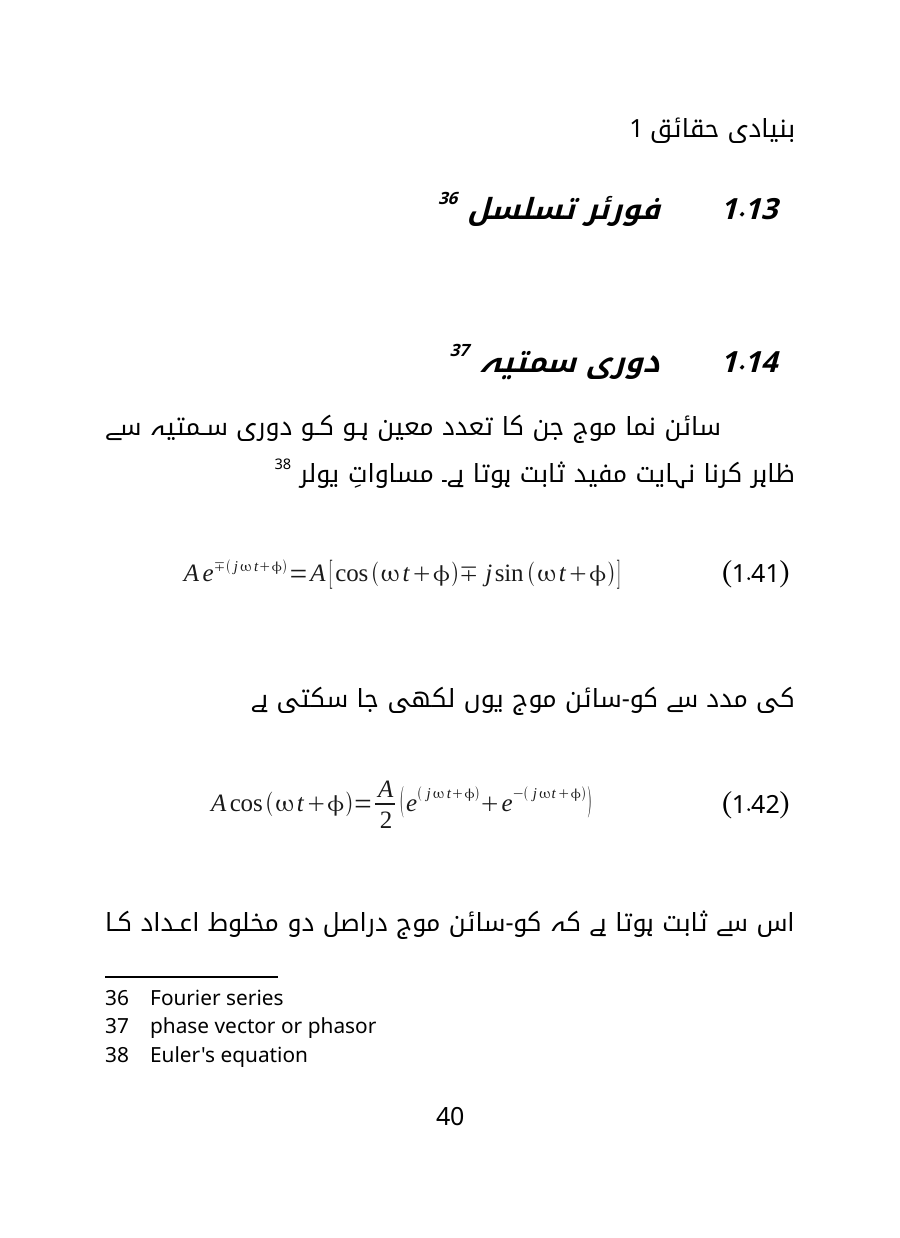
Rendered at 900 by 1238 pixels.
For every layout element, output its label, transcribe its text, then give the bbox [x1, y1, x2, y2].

list Fourier series [105, 983, 795, 1012]
text سائن نما موج جن کا تعدد معین ہو کو دوری سمتیہ سے ظاہر کرنا نہایت مفید ثابت ہوتا ہے۔ مساواتِ یولر [105, 403, 795, 498]
table_header (1.41) [689, 544, 795, 616]
text کی مدد سے کو-سائن موج یوں لکھی جا سکتی ہے [105, 676, 795, 723]
subtitle فورئر تسلسل [105, 182, 720, 238]
table_header (1.42) [688, 770, 795, 852]
list phase vector or phasor [105, 1012, 795, 1040]
subtitle دوری سمتیہ [105, 335, 720, 390]
text Euler's equation [105, 1040, 795, 1068]
text اس سے ثابت ہوتا ہے کہ کو-سائن موج دراصل دو مخلوط اعداد کا مجموعہ ہے۔ مساواتِ یولر ایک مخلوط عدد کو ظاہر کرتا ہے جس کے دو جُز ہیں۔ اس کا ایک جُز حقیقی عدد ہے اور اس کا دوسرا جُز فرضی عدد ہے۔اس کا حقیقی جُز کو-سائن موج کو ظاہر کرتا ہے۔ لہٰذا ایک کو-سائن موج یاکا حقیقی جُز ہوتا ہے۔ رسمی طور پر سائن نما موج کو سے ظاہر کیا جاتا ہے۔ مزید یہ کہ اس عدد کو چھوٹا کر کے صرف یا پھر لکھا جاتا ہے۔کو-سائن موج کے اس طرح ظاہر کرنے کو دوری سمتیہ کہتے ہیں جہاں اس سمتیہ کا طولاور اُفقی لکیر سے زاویہہے۔ [105, 899, 795, 946]
table_header [105, 770, 688, 852]
table_header [105, 544, 689, 616]
